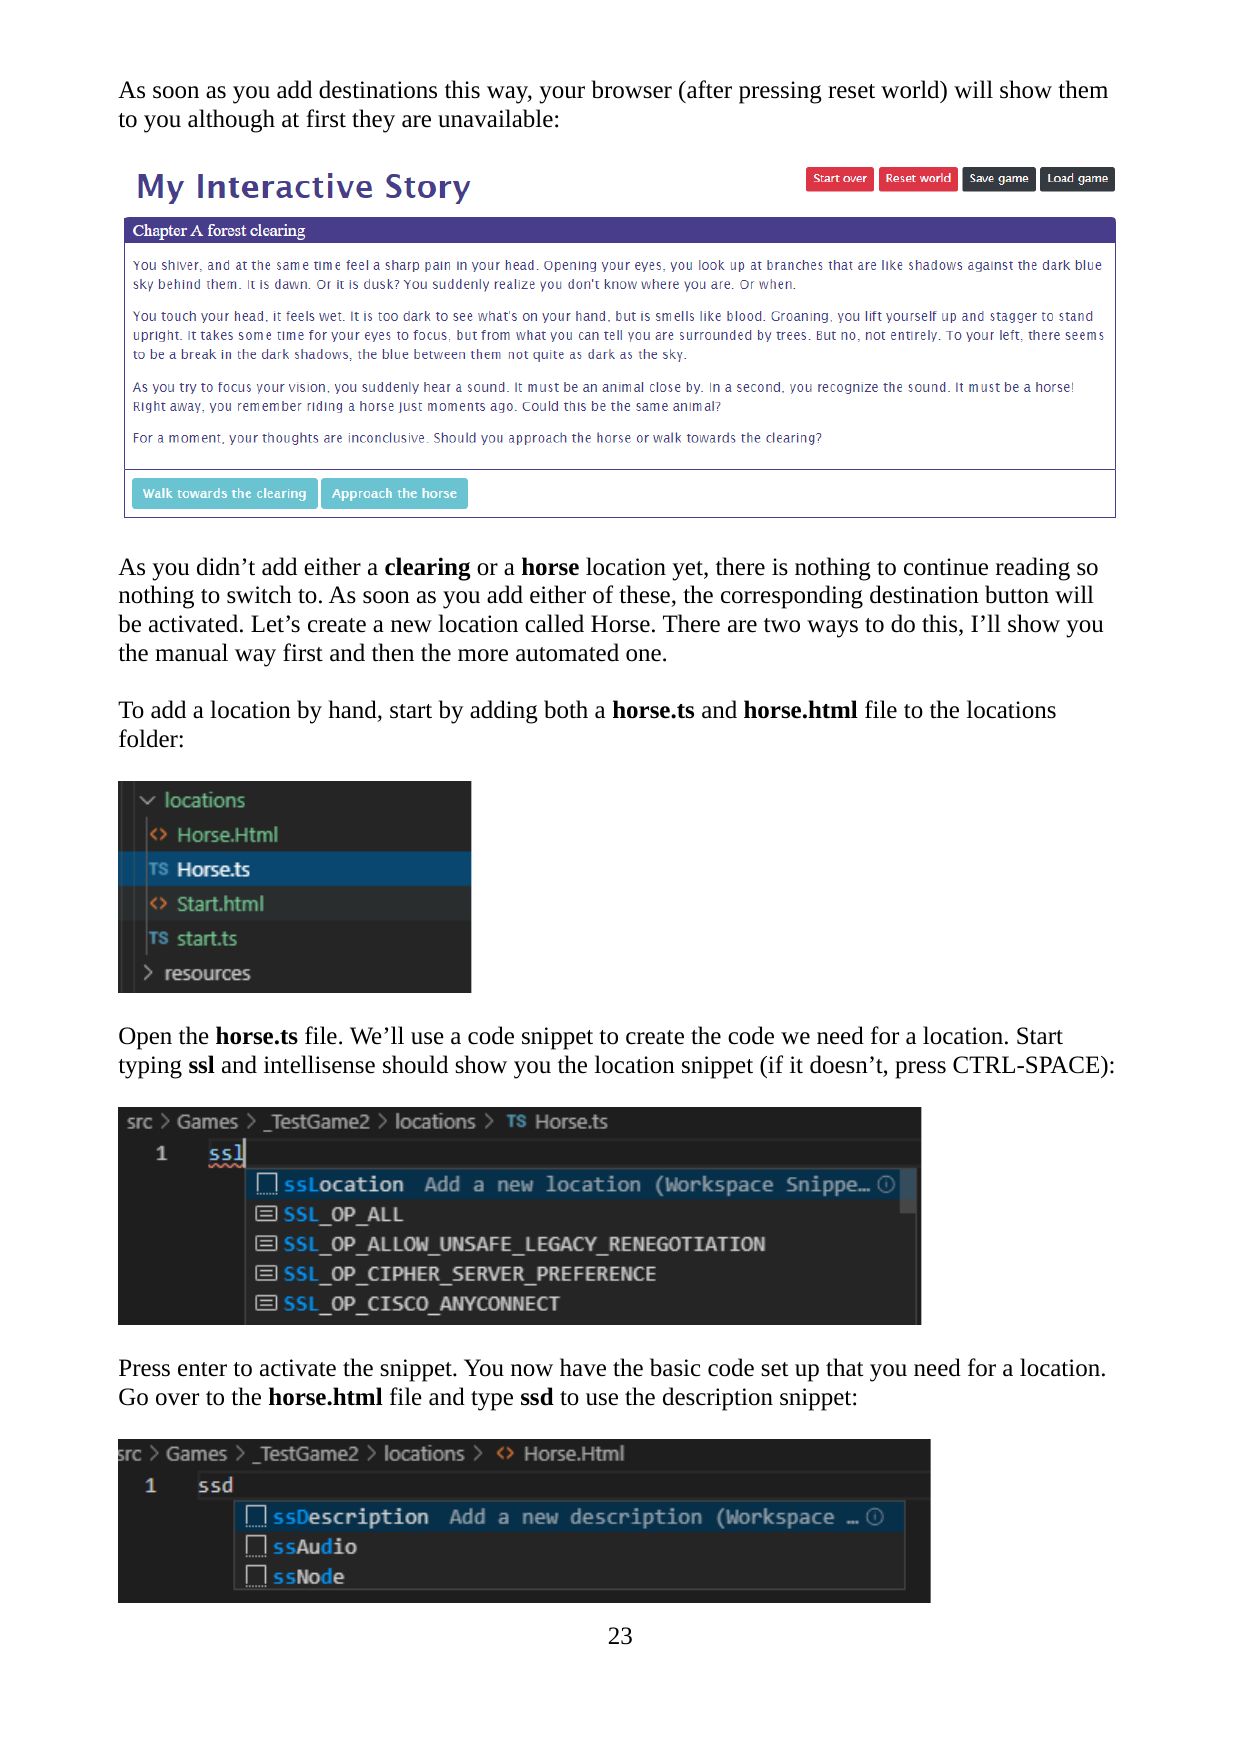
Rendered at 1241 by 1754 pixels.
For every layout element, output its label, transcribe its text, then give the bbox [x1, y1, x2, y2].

text Open the horse.ts file. We’ll use a code snippet to create the code we need for a location. Start typing ssl and intellisense should show you the location snippet (if it doesn’t, press CTRL-SPACE): [118, 1021, 1122, 1079]
text As soon as you add destinations this way, your browser (after pressing reset world) will show them to you although at first they are unavailable: [118, 75, 1122, 132]
text To add a location by hand, start by adding both a horse.ts and horse.html file to the locations folder: [118, 695, 1122, 753]
text As you didn’t add either a clearing or a horse location yet, there is nothing to continue reading so nothing to switch to. As soon as you add either of these, the corresponding destination button will be activated. Let’s create a new location called Horse. There are two ways to do this, I’ll show you the manual way first and then the more automated one. [118, 552, 1122, 667]
text Press enter to activate the snippet. You now have the basic code set up that you need for a location. Go over to the horse.html file and type ssd to use the description snippet: [118, 1353, 1122, 1411]
